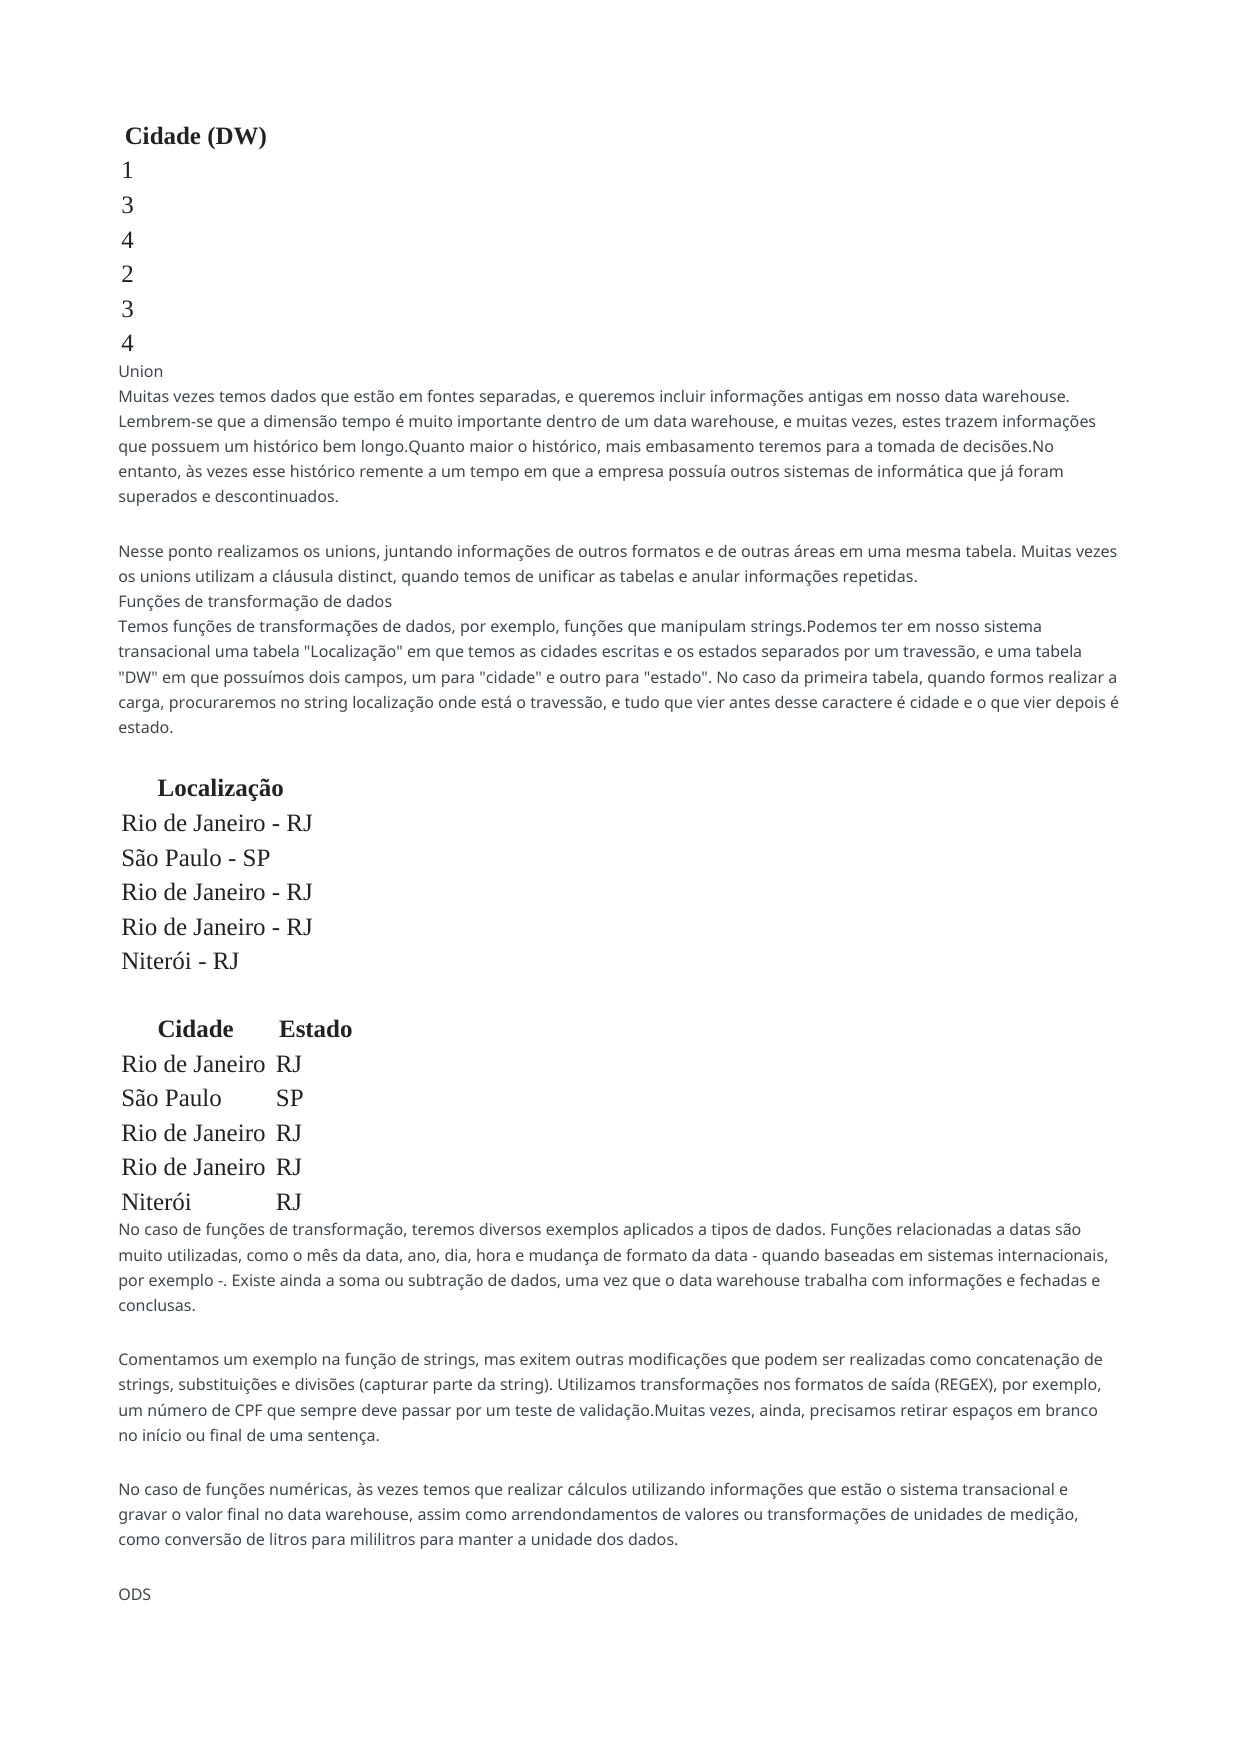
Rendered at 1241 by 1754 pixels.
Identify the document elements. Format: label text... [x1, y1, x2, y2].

table_cell Niterói - RJ [118, 944, 323, 978]
table_cell Rio de Janeiro [118, 1115, 273, 1149]
table_cell 4 [118, 326, 273, 360]
table_cell Niterói [118, 1184, 273, 1219]
table_cell 3 [118, 187, 273, 222]
text ODS [118, 1583, 1122, 1605]
table_cell Rio de Janeiro - RJ [118, 909, 323, 943]
table_cell Rio de Janeiro - RJ [118, 805, 323, 840]
table_cell São Paulo [118, 1080, 273, 1115]
table_header Cidade [118, 1011, 273, 1046]
table_cell 2 [118, 256, 273, 291]
table_cell Rio de Janeiro [118, 1150, 273, 1184]
text No caso de funções de transformação, teremos diversos exemplos aplicados a tipos de dados. Funções relacionadas a datas são muito utilizadas, como o mês da data, ano, dia, hora e mudança de formato da data - quando baseadas em sistemas internacionais, por exemplo -. Existe ainda a soma ou subtração de dados, uma vez que o data warehouse trabalha com informações e fechadas e conclusas. [118, 1219, 1122, 1316]
text Comentamos um exemplo na função de strings, mas exitem outras modificações que podem ser realizadas como concatenação de strings, substituições e divisões (capturar parte da string). Utilizamos transformações nos formatos de saída (REGEX), por exemplo, um número de CPF que sempre deve passar por um teste de validação.Muitas vezes, ainda, precisamos retirar espaços em branco no início ou final de uma sentença. [118, 1348, 1122, 1446]
table_header Estado [273, 1011, 359, 1046]
text Muitas vezes temos dados que estão em fontes separadas, e queremos incluir informações antigas em nosso data warehouse. Lembrem-se que a dimensão tempo é muito importante dentro de um data warehouse, e muitas vezes, estes trazem informações que possuem um histórico bem longo.Quanto maior o histórico, mais embasamento teremos para a tomada de decisões.No entanto, às vezes esse histórico remente a um tempo em que a empresa possuía outros sistemas de informática que já foram superados e descontinuados. [118, 385, 1122, 508]
table_cell RJ [273, 1150, 359, 1184]
text No caso de funções numéricas, às vezes temos que realizar cálculos utilizando informações que estão o sistema transacional e gravar o valor final no data warehouse, assim como arrendondamentos de valores ou transformações de unidades de medição, como conversão de litros para mililitros para manter a unidade dos dados. [118, 1478, 1122, 1551]
table_cell SP [273, 1080, 359, 1115]
table_cell São Paulo - SP [118, 840, 323, 874]
table_cell RJ [273, 1046, 359, 1080]
text Union [118, 360, 1122, 382]
table_cell 3 [118, 291, 273, 326]
table_cell 4 [118, 222, 273, 256]
text Nesse ponto realizamos os unions, juntando informações de outros formatos e de outras áreas em uma mesma tabela. Muitas vezes os unions utilizam a cláusula distinct, quando temos de unificar as tabelas e anular informações repetidas. [118, 540, 1122, 587]
table_header Localização [118, 771, 323, 805]
text Temos funções de transformações de dados, por exemplo, funções que manipulam strings.Podemos ter em nosso sistema transacional uma tabela "Localização" em que temos as cidades escritas e os estados separados por um travessão, e uma tabela "DW" em que possuímos dois campos, um para "cidade" e outro para "estado". No caso da primeira tabela, quando formos realizar a carga, procuraremos no string localização onde está o travessão, e tudo que vier antes desse caractere é cidade e o que vier depois é estado. [118, 616, 1122, 738]
text Funções de transformação de dados [118, 591, 1122, 612]
table_cell RJ [273, 1115, 359, 1149]
table_header Cidade (DW) [118, 118, 273, 153]
table_cell 1 [118, 153, 273, 187]
table_cell RJ [273, 1184, 359, 1219]
table_cell Rio de Janeiro [118, 1046, 273, 1080]
table_cell Rio de Janeiro - RJ [118, 874, 323, 909]
